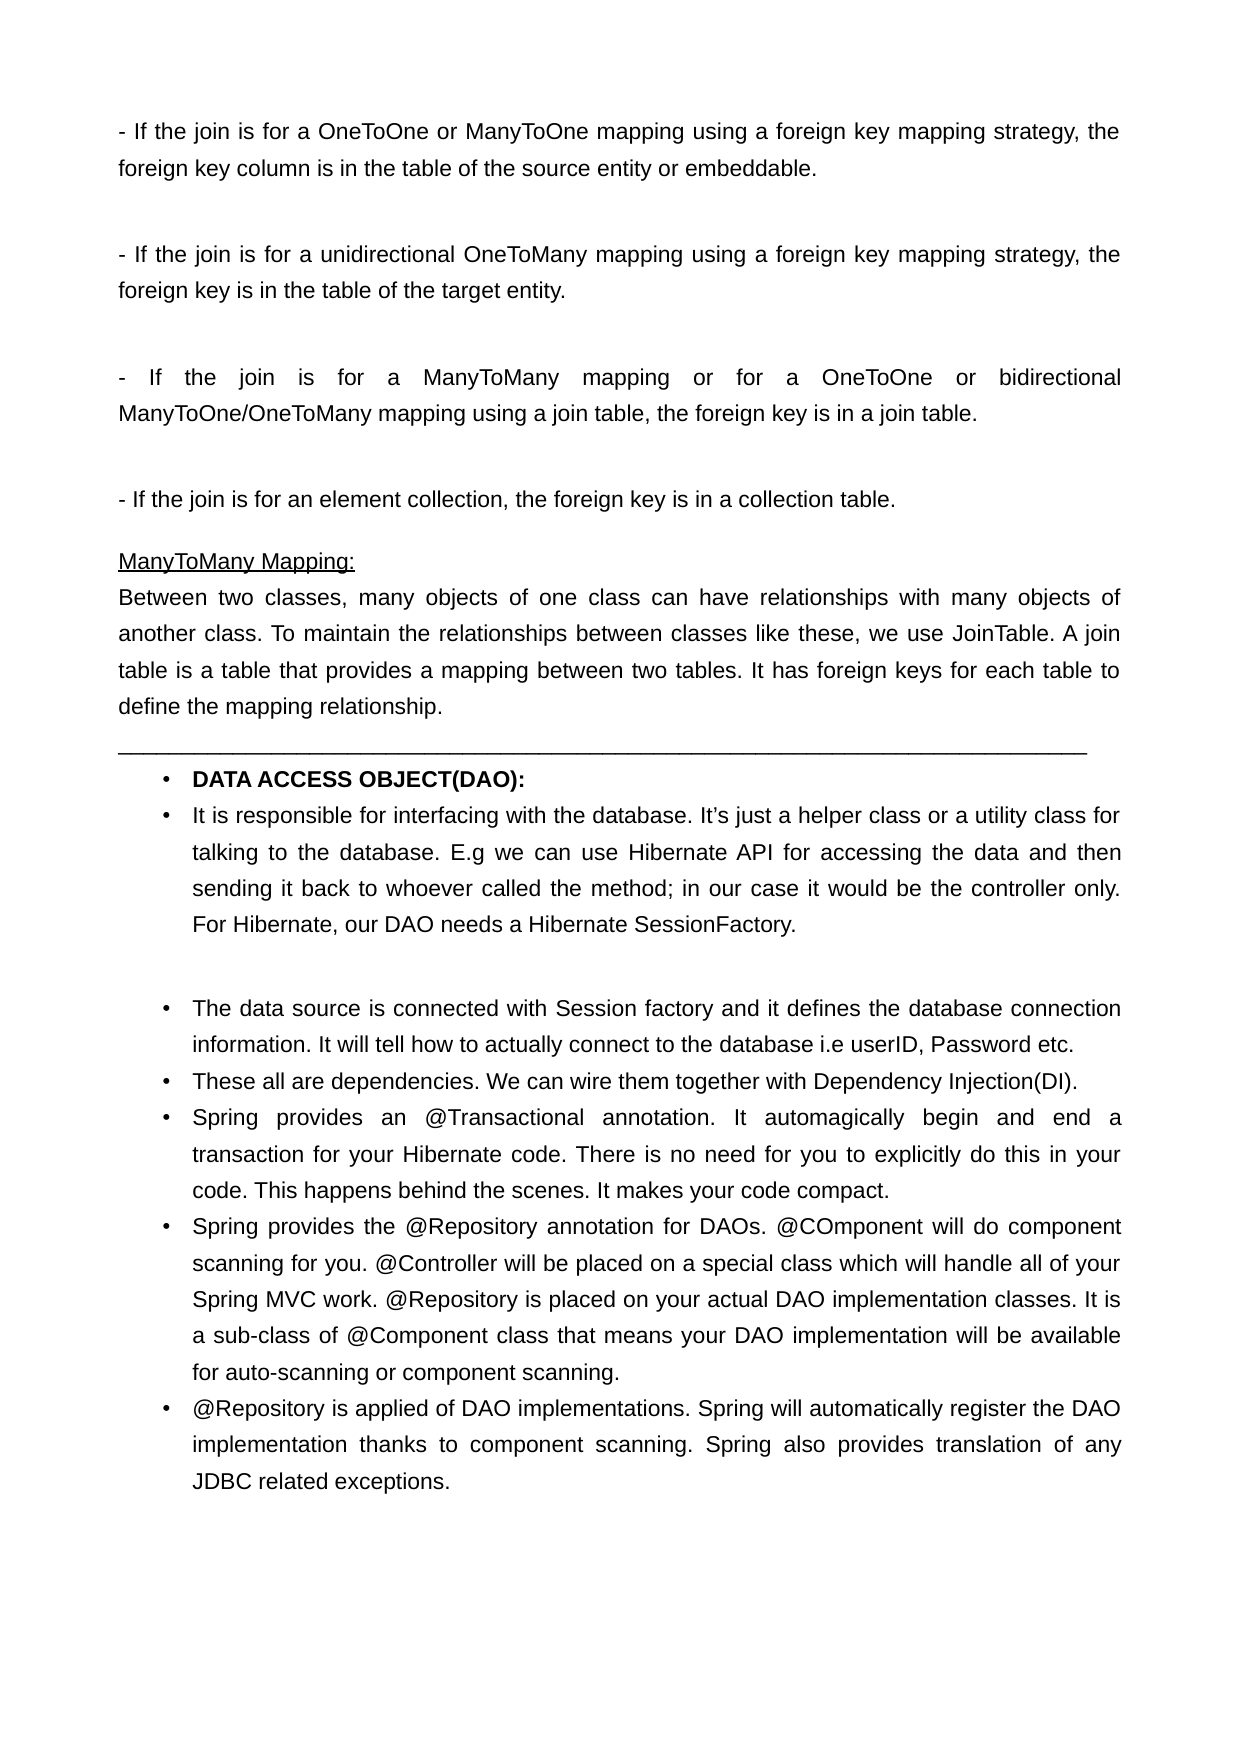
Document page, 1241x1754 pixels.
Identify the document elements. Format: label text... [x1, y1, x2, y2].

list DATA ACCESS OBJECT(DAO): [162, 766, 1122, 792]
list The data source is connected with Session factory and it defines the database connection information. It will tell how to actually connect to the database i.e userID, Password etc. [162, 995, 1122, 1058]
text ____________________________________________________________________________ [118, 729, 1122, 756]
text ManyToMany Mapping: [118, 548, 1122, 574]
list It is responsible for interfacing with the database. It’s just a helper class or a utility class for talking to the database. E.g we can use Hibernate API for accessing the data and then sending it back to whoever called the method; in our case it would be the controller only. For Hibernate, our DAO needs a Hibernate SessionFactory. [162, 802, 1122, 937]
list @Repository is applied of DAO implementations. Spring will automatically register the DAO implementation thanks to component scanning. Spring also provides translation of any JDBC related exceptions. [162, 1395, 1122, 1494]
text - If the join is for a OneToOne or ManyToOne mapping using a foreign key mapping strategy, the foreign key column is in the table of the source entity or embeddable. [118, 118, 1122, 181]
text Between two classes, many objects of one class can have relationships with many objects of another class. To maintain the relationships between classes like these, we use JoinTable. A join table is a table that provides a mapping between two tables. It has foreign keys for each table to define the mapping relationship. [118, 584, 1122, 719]
list These all are dependencies. We can wire them together with Dependency Injection(DI). [162, 1068, 1122, 1094]
list Spring provides the @Repository annotation for DAOs. @COmponent will do component scanning for you. @Controller will be placed on a special class which will handle all of your Spring MVC work. @Repository is placed on your actual DAO implementation classes. It is a sub-class of @Component class that means your DAO implementation will be available for auto-scanning or component scanning. [162, 1213, 1122, 1385]
list Spring provides an @Transactional annotation. It automagically begin and end a transaction for your Hibernate code. There is no need for you to explicitly do this in your code. This happens behind the scenes. It makes your code compact. [162, 1104, 1122, 1203]
text - If the join is for a ManyToMany mapping or for a OneToOne or bidirectional ManyToOne/OneToMany mapping using a join table, the foreign key is in a join table. [118, 363, 1122, 426]
text - If the join is for an element collection, the foreign key is in a collection table. [118, 486, 1122, 513]
text - If the join is for a unidirectional OneToMany mapping using a foreign key mapping strategy, the foreign key is in the table of the target entity. [118, 241, 1122, 303]
